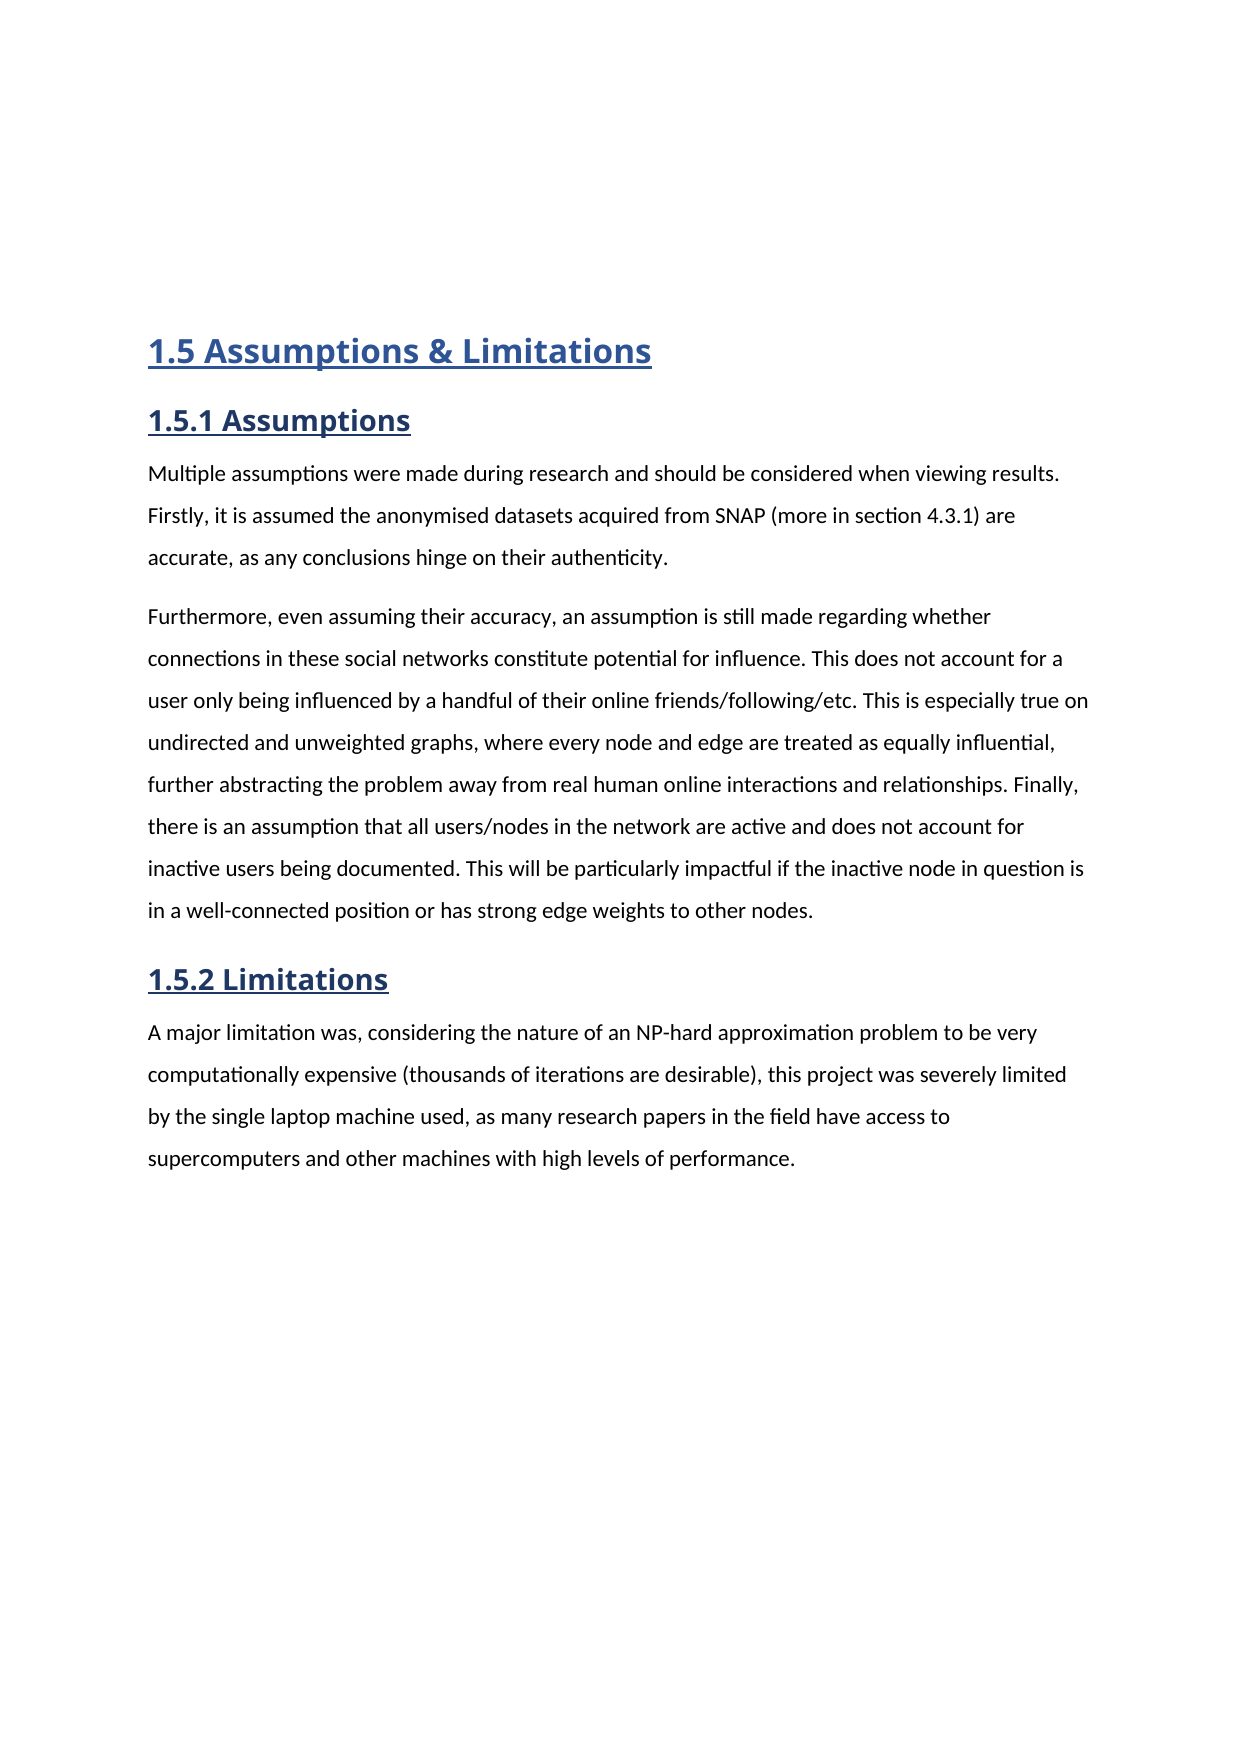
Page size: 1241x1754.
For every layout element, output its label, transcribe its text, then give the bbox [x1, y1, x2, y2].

text Multiple assumptions were made during research and should be considered when viewing results. Firstly, it is assumed the anonymised datasets acquired from SNAP (more in section 4.3.1) are accurate, as any conclusions hinge on their authenticity. [148, 459, 1092, 572]
subtitle 1.5.1 Assumptions [148, 400, 1092, 440]
text Furthermore, even assuming their accuracy, an assumption is still made regarding whether connections in these social networks constitute potential for influence. This does not account for a user only being influenced by a handful of their online friends/following/etc. This is especially true on undirected and unweighted graphs, where every node and edge are treated as equally influential, further abstracting the problem away from real human online interactions and relationships. Finally, there is an assumption that all users/nodes in the network are active and does not account for inactive users being documented. This will be particularly impactful if the inactive node in question is in a well-connected position or has strong edge weights to other nodes. [148, 602, 1092, 924]
subtitle 1.5 Assumptions & Limitations [148, 328, 1092, 373]
subtitle 1.5.2 Limitations [148, 959, 1092, 998]
text A major limitation was, considering the nature of an NP-hard approximation problem to be very computationally expensive (thousands of iterations are desirable), this project was severely limited by the single laptop machine used, as many research papers in the field have access to supercomputers and other machines with high levels of performance. [148, 1018, 1092, 1172]
